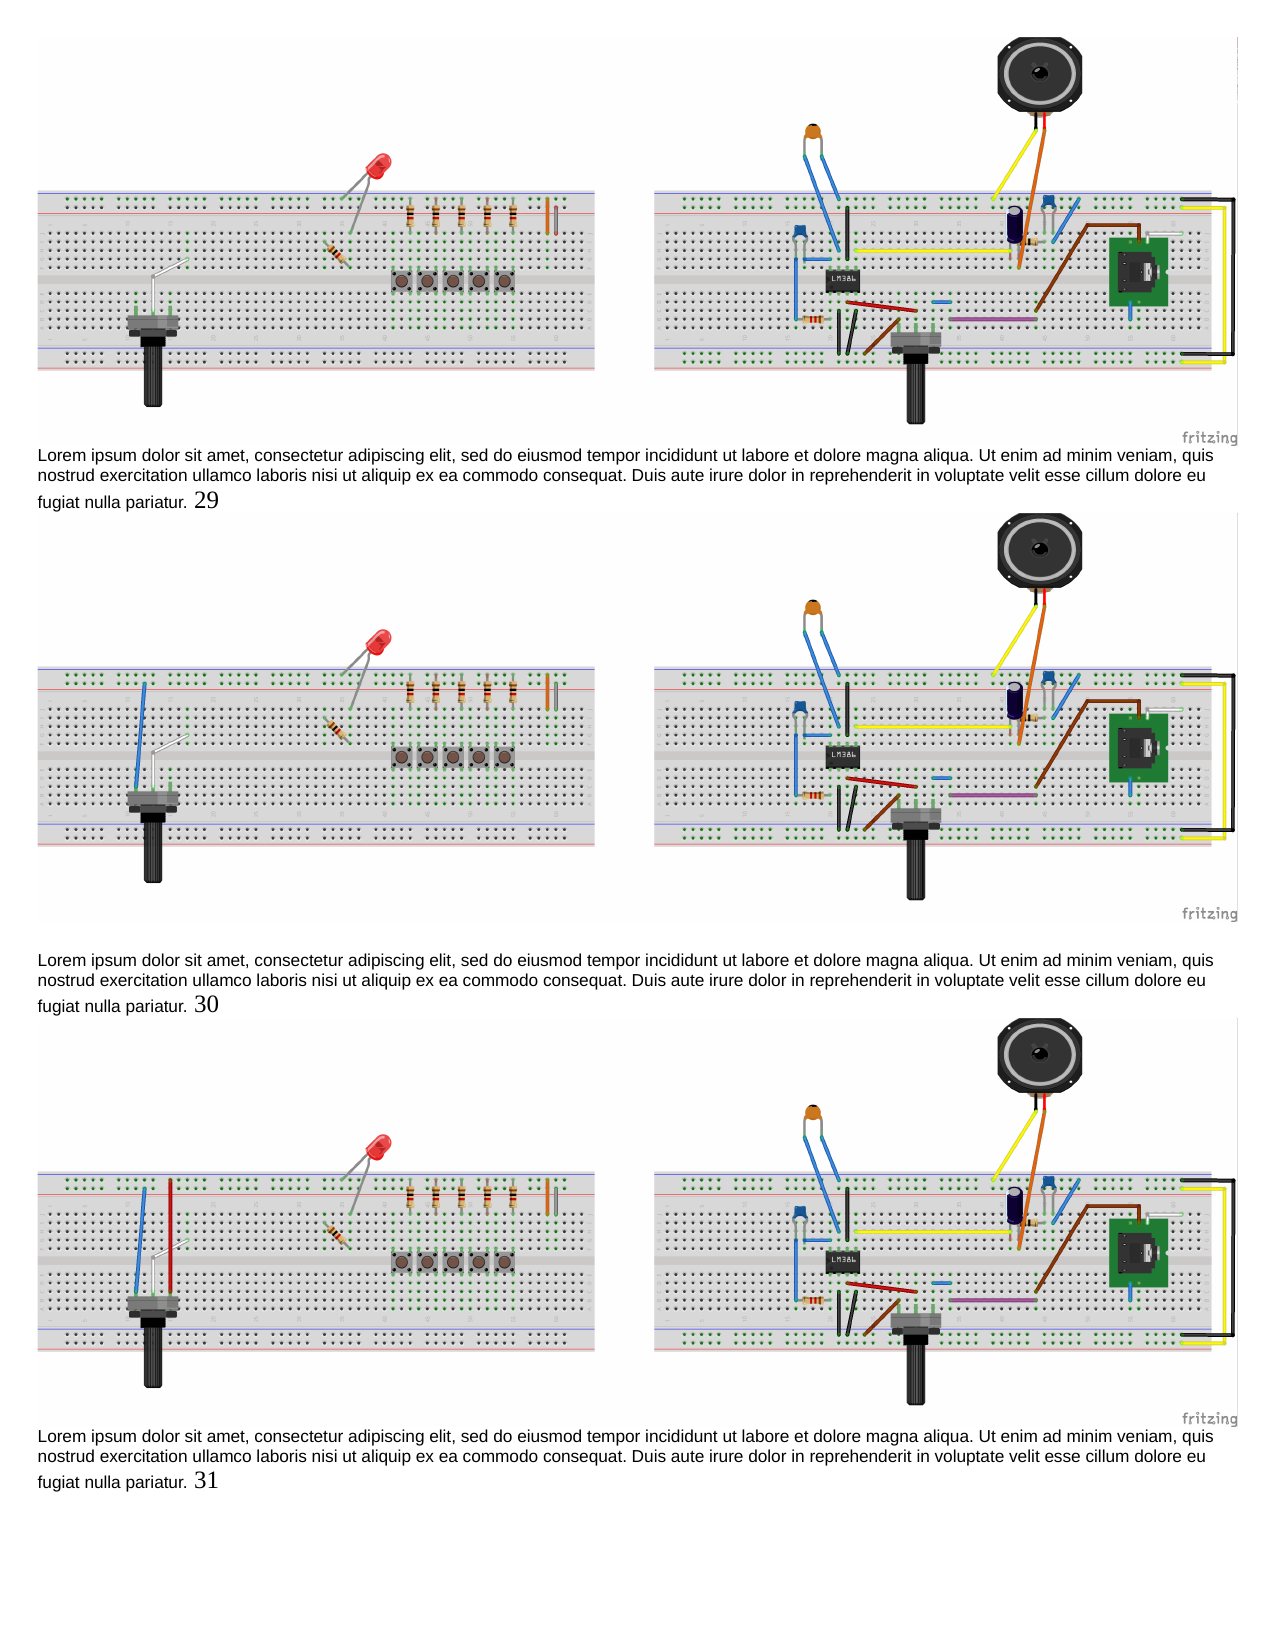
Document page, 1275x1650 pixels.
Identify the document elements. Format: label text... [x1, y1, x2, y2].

text Lorem ipsum dolor sit amet, consectetur adipiscing elit, sed do eiusmod tempor incididunt ut labore et dolore magna aliqua. Ut enim ad minim veniam, quis nostrud exercitation ullamco laboris nisi ut aliquip ex ea commodo consequat. Duis aute irure dolor in reprehenderit in voluptate velit esse cillum dolore eu fugiat nulla pariatur. 29 [37, 446, 1237, 513]
picture [37, 1018, 1238, 1427]
text Lorem ipsum dolor sit amet, consectetur adipiscing elit, sed do eiusmod tempor incididunt ut labore et dolore magna aliqua. Ut enim ad minim veniam, quis nostrud exercitation ullamco laboris nisi ut aliquip ex ea commodo consequat. Duis aute irure dolor in reprehenderit in voluptate velit esse cillum dolore eu fugiat nulla pariatur. 31 [37, 1427, 1237, 1494]
text Lorem ipsum dolor sit amet, consectetur adipiscing elit, sed do eiusmod tempor incididunt ut labore et dolore magna aliqua. Ut enim ad minim veniam, quis nostrud exercitation ullamco laboris nisi ut aliquip ex ea commodo consequat. Duis aute irure dolor in reprehenderit in voluptate velit esse cillum dolore eu fugiat nulla pariatur. 30 [37, 950, 1237, 1018]
picture [37, 513, 1238, 922]
picture [37, 37, 1238, 446]
